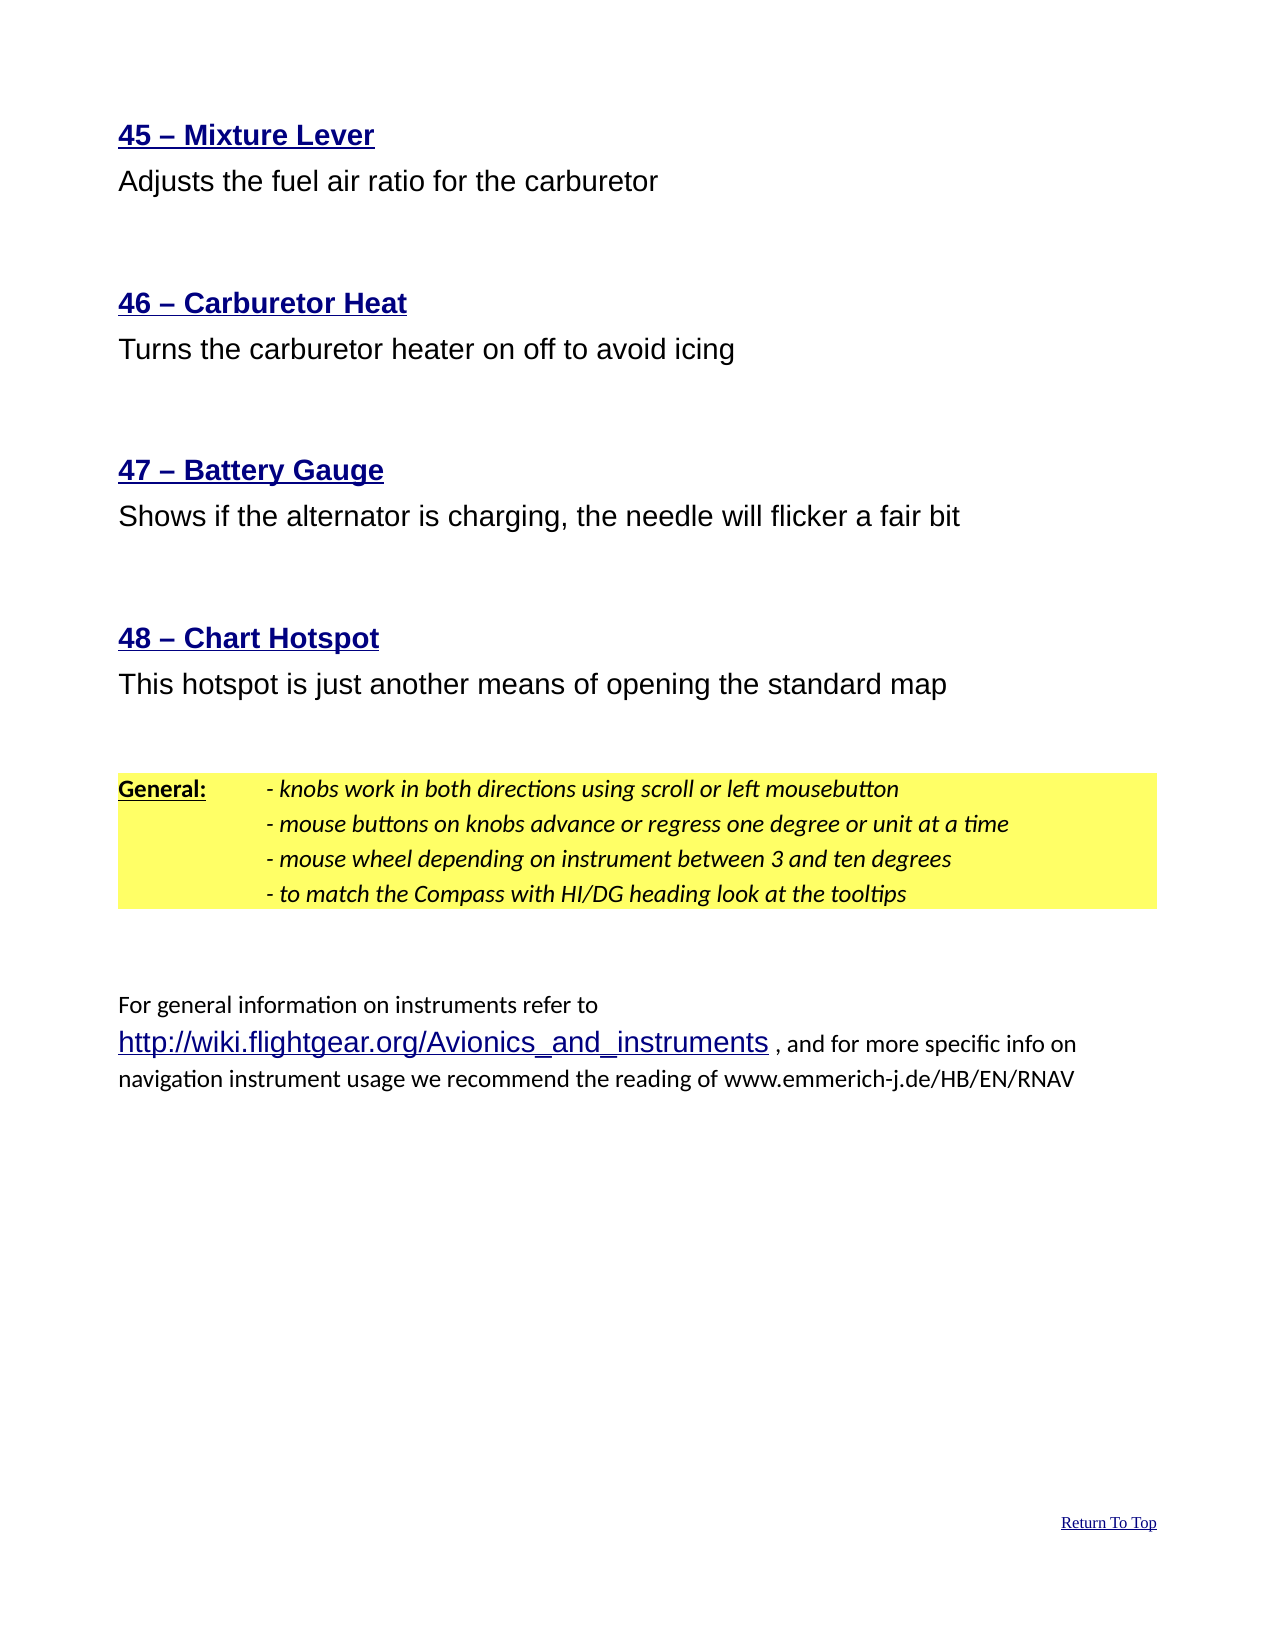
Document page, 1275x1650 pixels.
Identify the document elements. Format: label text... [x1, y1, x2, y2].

text Adjusts the fuel air ratio for the carburetor [118, 164, 1157, 198]
subtitle 45 – Mixture Lever [118, 118, 1157, 152]
subtitle 46 – Carburetor Heat [118, 286, 1157, 319]
subtitle 48 – Chart Hotspot [118, 621, 1157, 654]
text For general information on instruments refer to http://wiki.flightgear.org/Avionics_and_instruments , and for more specific info on navigation instrument usage we recommend the reading of www.emmerich-j.de/HB/EN/RNAV [118, 989, 1157, 1093]
text Turns the carburetor heater on off to avoid icing [118, 332, 1157, 366]
subtitle 47 – Battery Gauge [118, 453, 1157, 487]
text This hotspot is just another means of opening the standard map [118, 667, 1157, 701]
text Shows if the alternator is charging, the needle will flicker a fair bit [118, 499, 1157, 533]
text General: - knobs work in both directions using scroll or left mousebutton - mouse buttons on knobs advance or regress one degree or unit at a time - mouse wheel depending on instrument between 3 and ten degrees - to match the Compass with HI/DG heading look at the tooltips [118, 773, 1157, 909]
